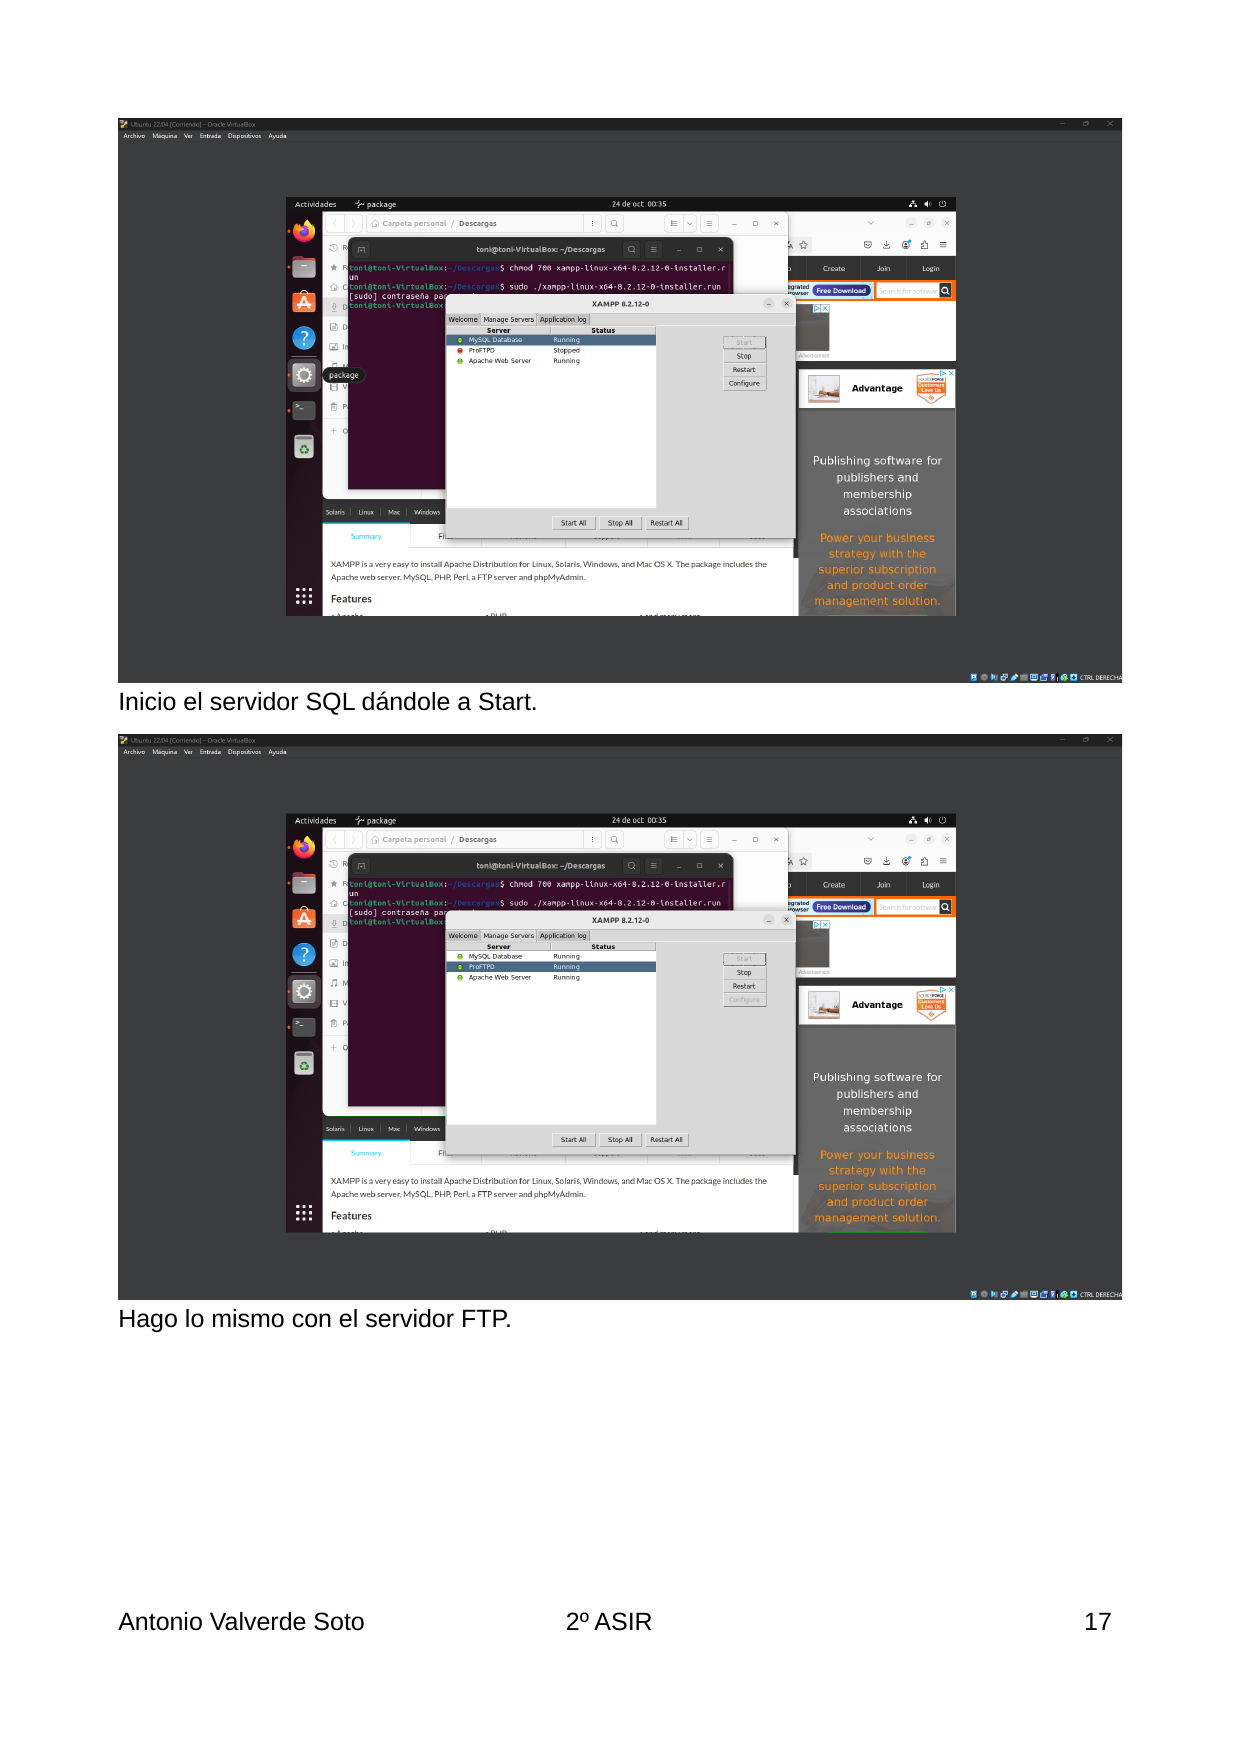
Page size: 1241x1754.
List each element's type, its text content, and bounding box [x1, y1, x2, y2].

picture [118, 734, 1123, 1300]
text Hago lo mismo con el servidor FTP. [118, 1300, 1122, 1332]
text Inicio el servidor SQL dándole a Start. [118, 683, 1122, 716]
picture [118, 118, 1123, 683]
